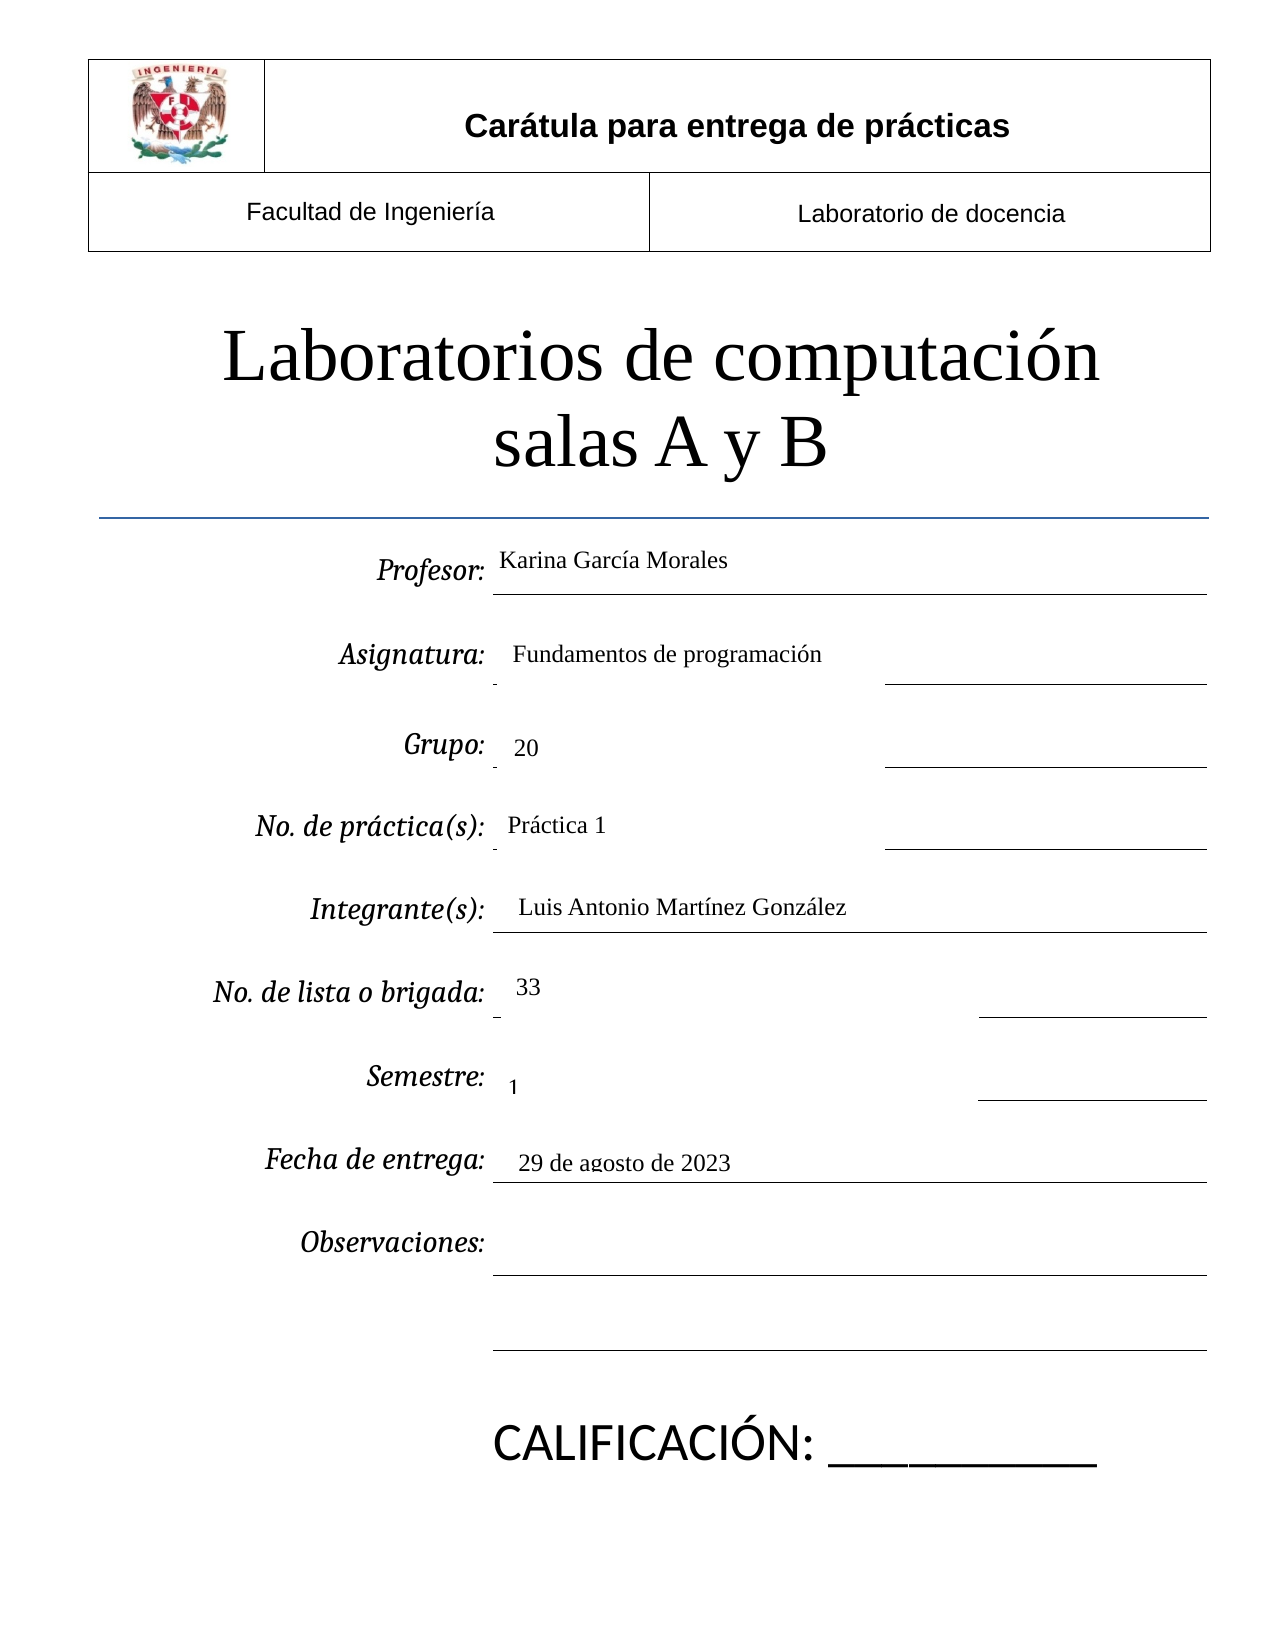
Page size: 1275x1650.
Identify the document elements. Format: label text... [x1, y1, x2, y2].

table_cell Fecha de entrega: [118, 1100, 493, 1182]
text Laboratorios de computación [118, 310, 1205, 396]
table_cell Facultad de Ingeniería [89, 173, 649, 251]
table_cell Semestre: [118, 1016, 978, 1101]
table_cell [493, 1183, 1207, 1275]
table_header Profesor: [118, 519, 493, 594]
table_cell [493, 685, 498, 766]
table_cell [493, 595, 1207, 802]
table_cell No. de práctica(s): [118, 766, 493, 849]
table_cell Integrante(s): [118, 849, 493, 932]
table_cell [498, 849, 885, 862]
table_cell [493, 933, 1207, 1019]
table_cell [493, 1276, 1207, 1350]
table_cell Laboratorio de docencia [650, 173, 1210, 251]
table_header Karina García Morales [493, 519, 1207, 594]
table_header [89, 60, 264, 172]
table_cell [118, 1275, 493, 1350]
text salas A y B [118, 396, 1205, 482]
table_cell [499, 685, 1207, 766]
table_cell [493, 850, 1207, 932]
table_header [493, 511, 1207, 517]
table_cell [493, 1101, 1207, 1182]
text CALIFICACIÓN: __________ [118, 1408, 1205, 1474]
table_cell [492, 768, 1207, 849]
table_cell Observaciones: [118, 1182, 493, 1275]
table_cell Asignatura: [118, 594, 493, 684]
table_header [118, 511, 493, 517]
table_cell [493, 1018, 1207, 1099]
table_header Carátula para entrega de prácticas [265, 60, 1210, 172]
table_cell Grupo: [118, 684, 493, 766]
table_cell No. de lista o brigada: [118, 932, 493, 1016]
